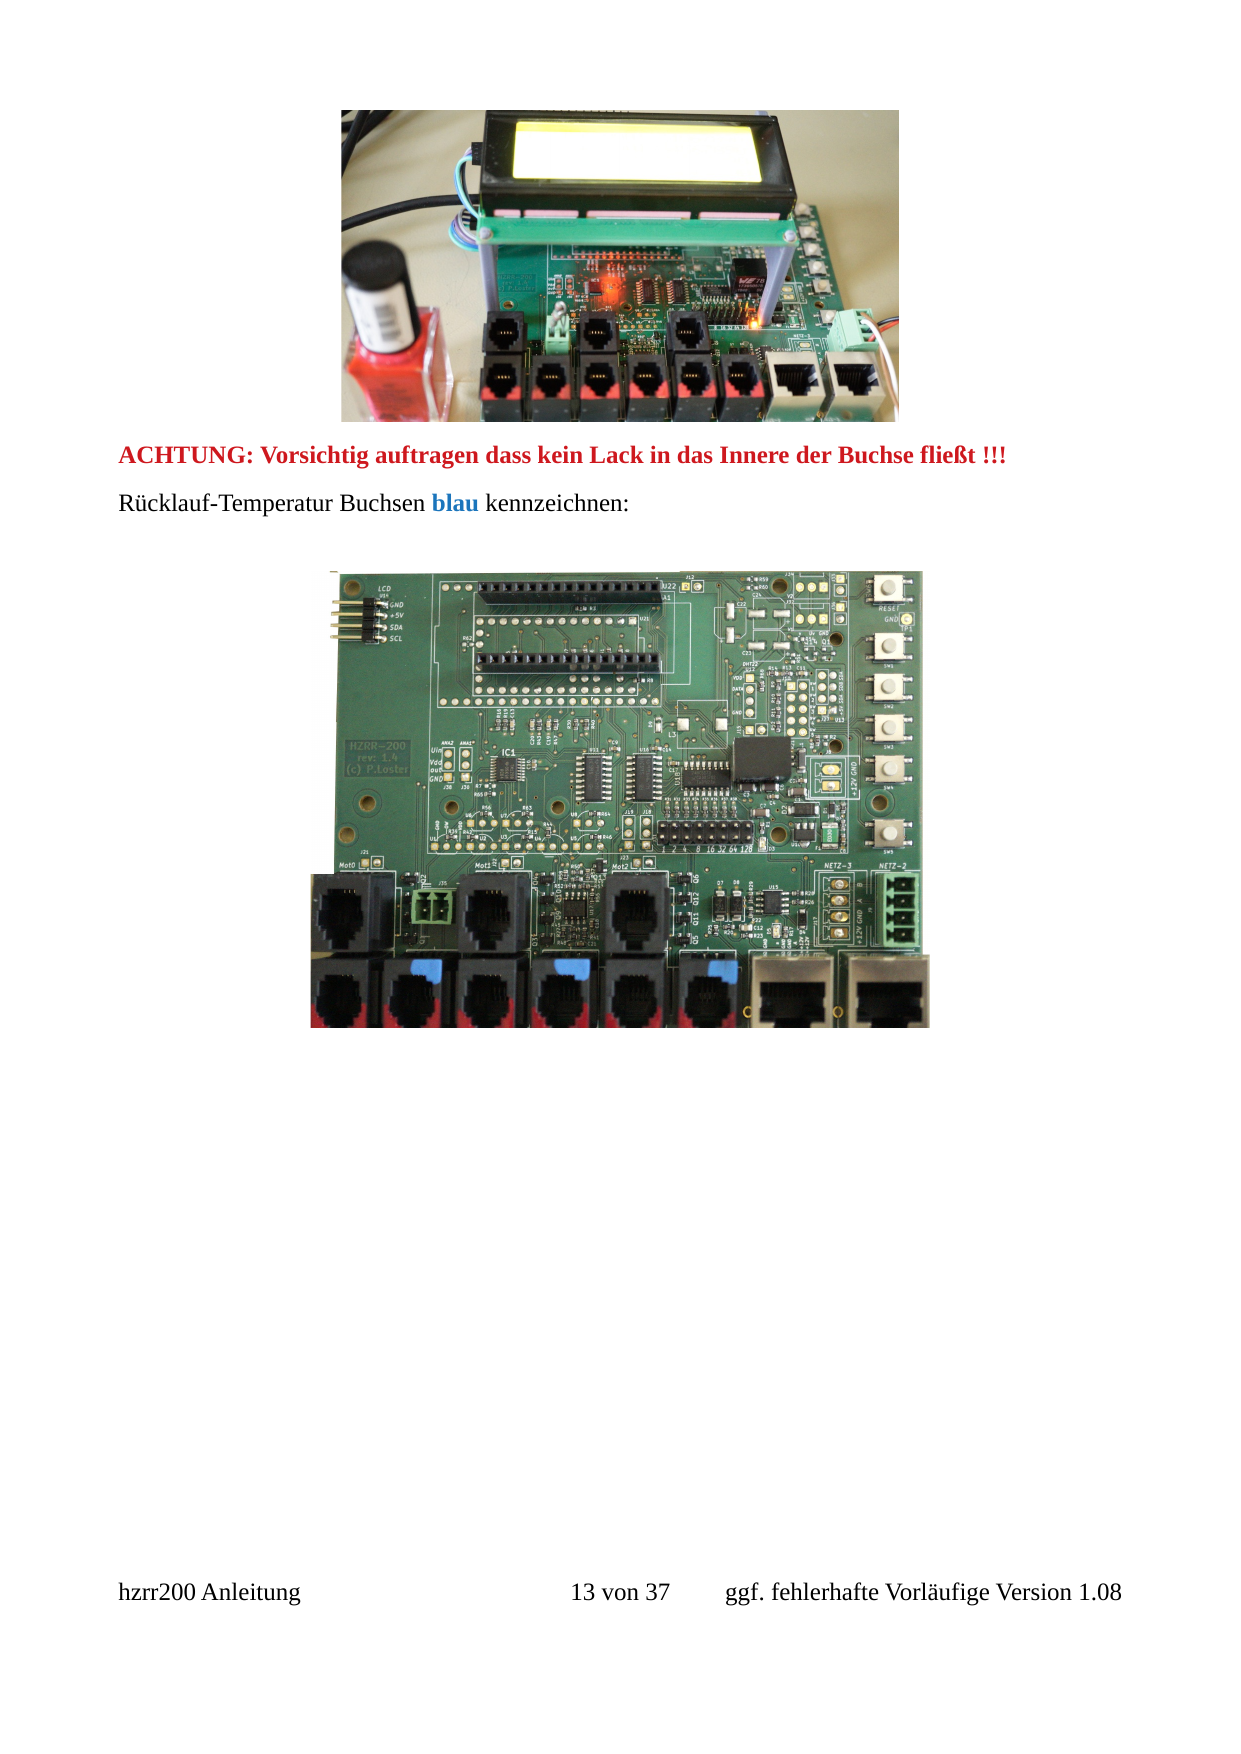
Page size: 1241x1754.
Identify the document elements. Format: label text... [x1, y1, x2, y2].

picture [341, 110, 899, 422]
picture [310, 571, 930, 1028]
text Bild 34: Kennzeichnung Temperaturbuchsen ROT und Rücklauftemperatur zusätzlich BLAU [311, 548, 930, 571]
text ACHTUNG: Vorsichtig auftragen dass kein Lack in das Innere der Buchse fließt !!! [118, 440, 1122, 469]
text Bild 33: Kennzeichnen der Temperatur-Sensor Buchsen mit roter Farbe. Roter Nagellack mit etwas zusätzlichem weißen Pigment hat sich bewährt. [341, 87, 899, 110]
text Rücklauf-Temperatur Buchsen blau kennzeichnen: [118, 488, 1122, 517]
